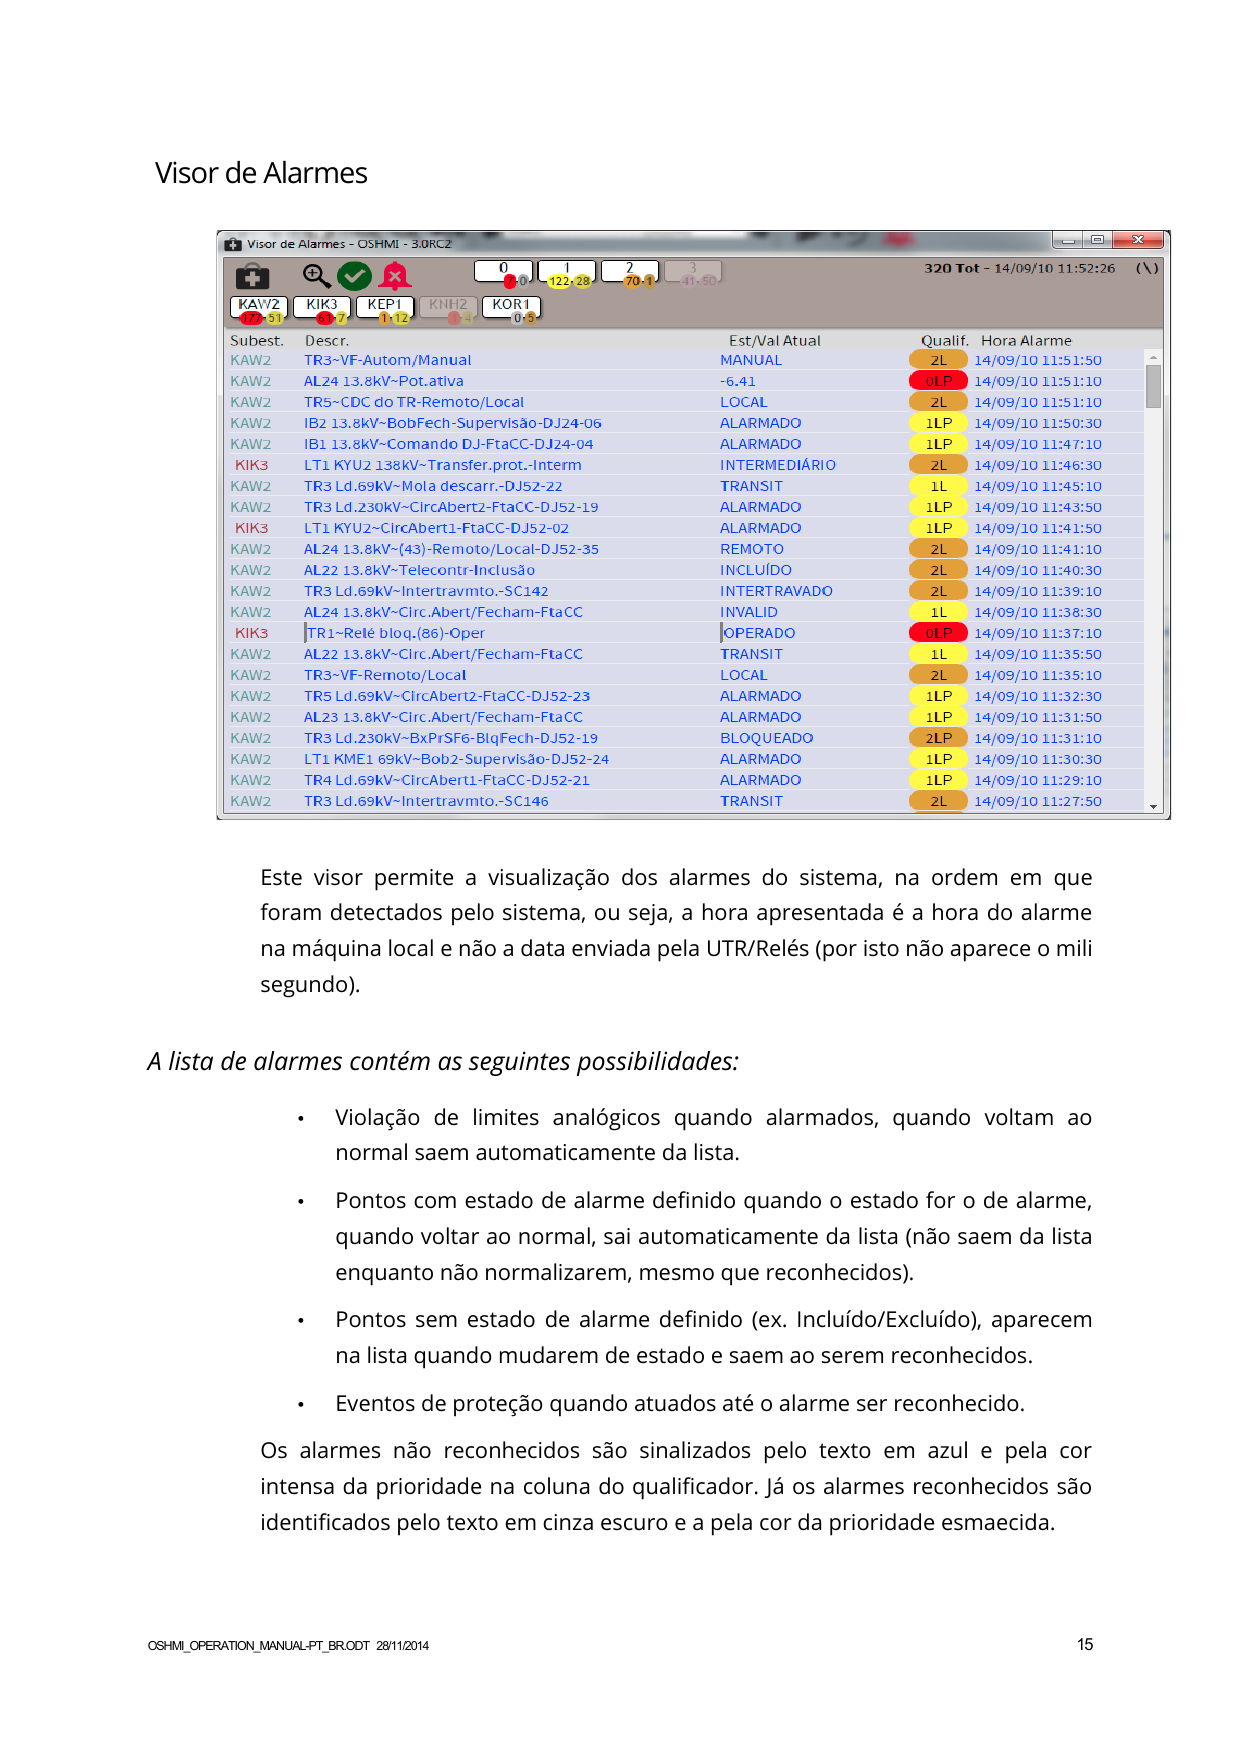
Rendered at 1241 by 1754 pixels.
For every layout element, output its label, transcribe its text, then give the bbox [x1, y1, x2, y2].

subtitle Violação de limites analógicos quando alarmados, quando voltam ao normal saem automaticamente da lista. [298, 1102, 1093, 1167]
subtitle Pontos com estado de alarme definido quando o estado for o de alarme, quando voltar ao normal, sai automaticamente da lista (não saem da lista enquanto não normalizarem, mesmo que reconhecidos). [298, 1185, 1093, 1286]
subtitle Pontos sem estado de alarme definido (ex. Incluído/Excluído), aparecem na lista quando mudarem de estado e saem ao serem reconhecidos. [298, 1304, 1093, 1370]
subtitle A lista de alarmes contém as seguintes possibilidades: [148, 1043, 1093, 1078]
subtitle Os alarmes não reconhecidos são sinalizados pelo texto em azul e pela cor intensa da prioridade na coluna do qualificador. Já os alarmes reconhecidos são identificados pelo texto em cinza escuro e a pela cor da prioridade esmaecida. [260, 1435, 1093, 1537]
picture [216, 230, 1172, 820]
subtitle Visor de Alarmes [149, 146, 1093, 211]
subtitle Eventos de proteção quando atuados até o alarme ser reconhecido. [298, 1388, 1093, 1417]
subtitle Este visor permite a visualização dos alarmes do sistema, na ordem em que foram detectados pelo sistema, ou seja, a hora apresentada é a hora do alarme na máquina local e não a data enviada pela UTR/Relés (por isto não aparece o mili segundo). [260, 862, 1093, 999]
